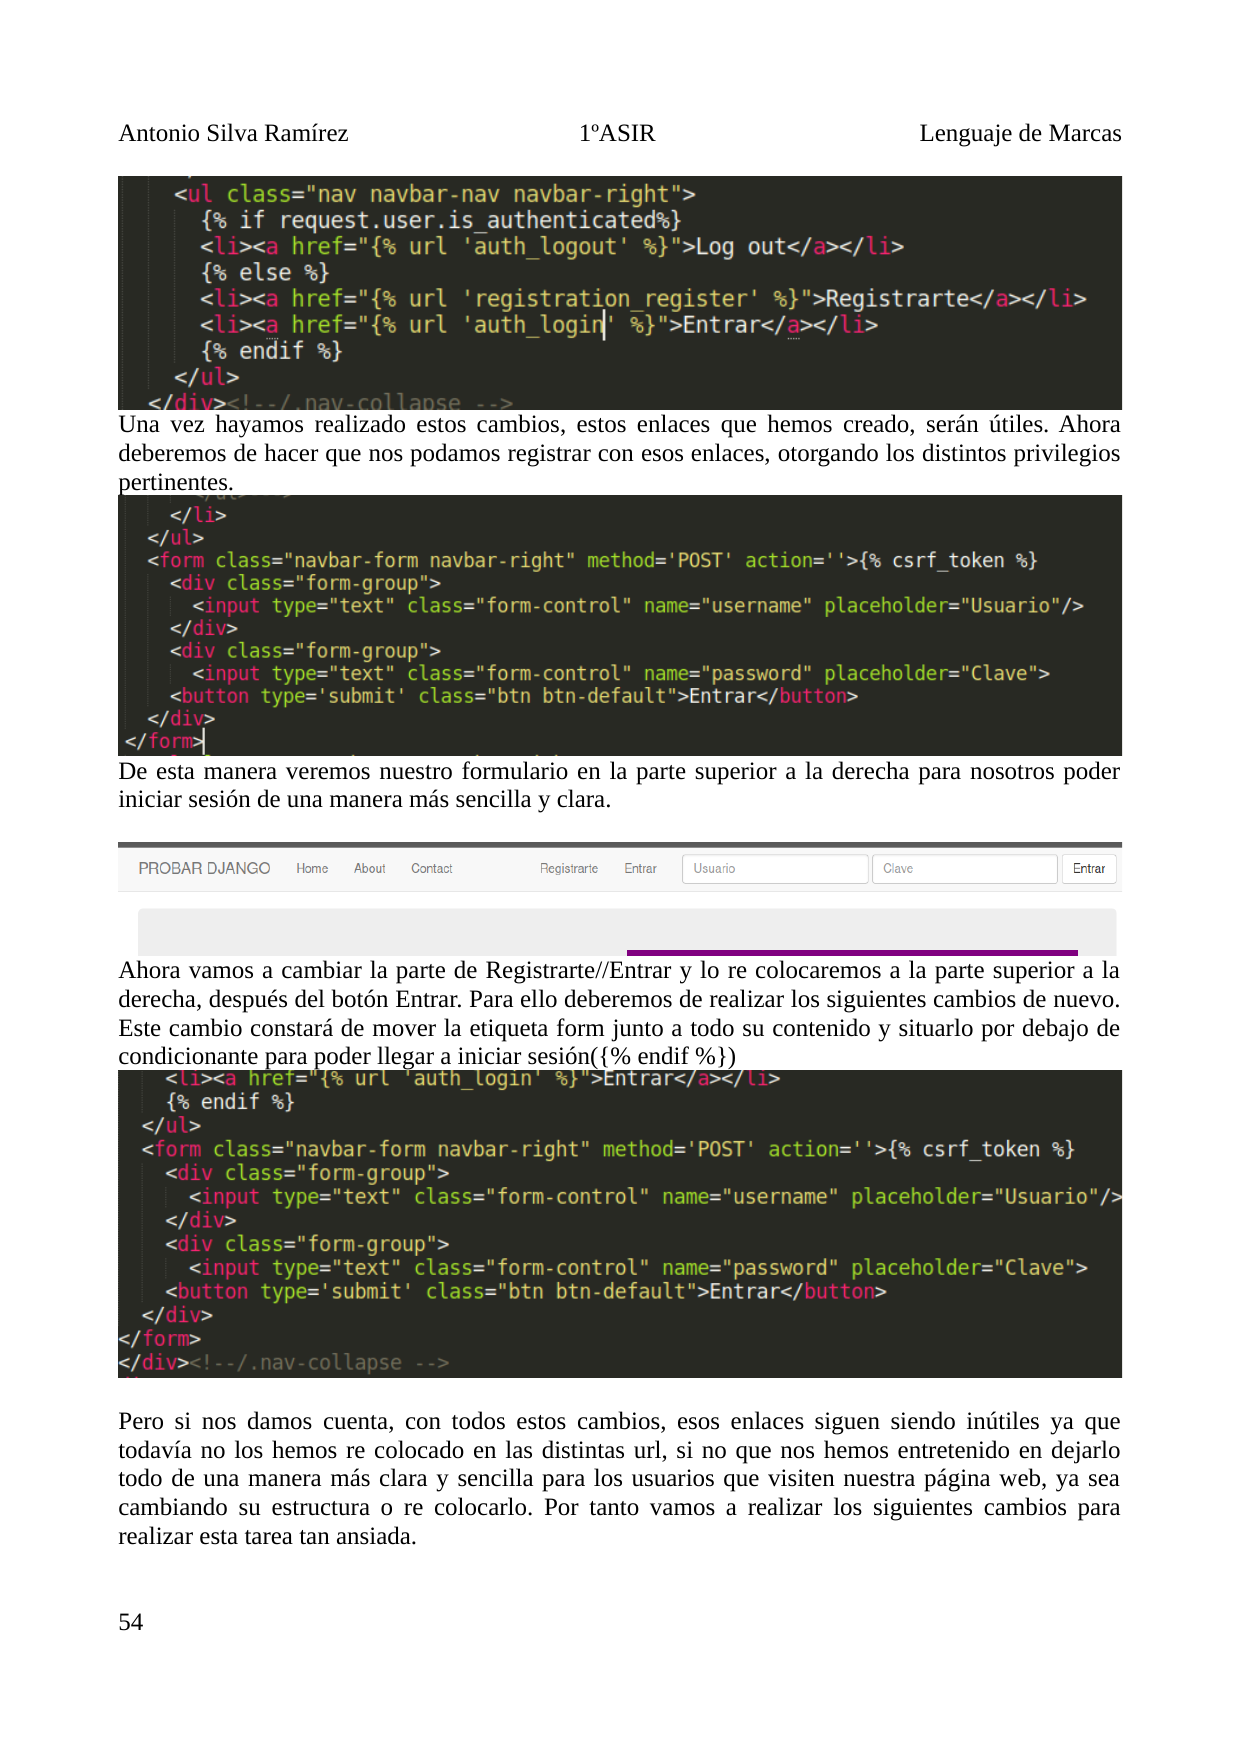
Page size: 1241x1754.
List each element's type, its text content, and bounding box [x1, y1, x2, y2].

text Ahora vamos a cambiar la parte de Registrarte//Entrar y lo re colocaremos a la parte superior a la derecha, después del botón Entrar. Para ello deberemos de realizar los siguientes cambios de nuevo. Este cambio constará de mover la etiqueta form junto a todo su contenido y situarlo por debajo de condicionante para poder llegar a iniciar sesión({% endif %}) [118, 956, 1122, 1070]
picture [118, 1070, 1123, 1378]
picture [118, 842, 1123, 956]
picture [118, 495, 1123, 756]
text Pero si nos damos cuenta, con todos estos cambios, esos enlaces siguen siendo inútiles ya que todavía no los hemos re colocado en las distintas url, si no que nos hemos entretenido en dejarlo todo de una manera más clara y sencilla para los usuarios que visiten nuestra página web, ya sea cambiando su estructura o re colocarlo. Por tanto vamos a realizar los siguientes cambios para realizar esta tarea tan ansiada. [118, 1406, 1122, 1550]
text Una vez hayamos realizado estos cambios, estos enlaces que hemos creado, serán útiles. Ahora deberemos de hacer que nos podamos registrar con esos enlaces, otorgando los distintos privilegios pertinentes. [118, 410, 1122, 495]
picture [118, 176, 1123, 410]
text De esta manera veremos nuestro formulario en la parte superior a la derecha para nosotros poder iniciar sesión de una manera más sencilla y clara. [118, 756, 1122, 813]
